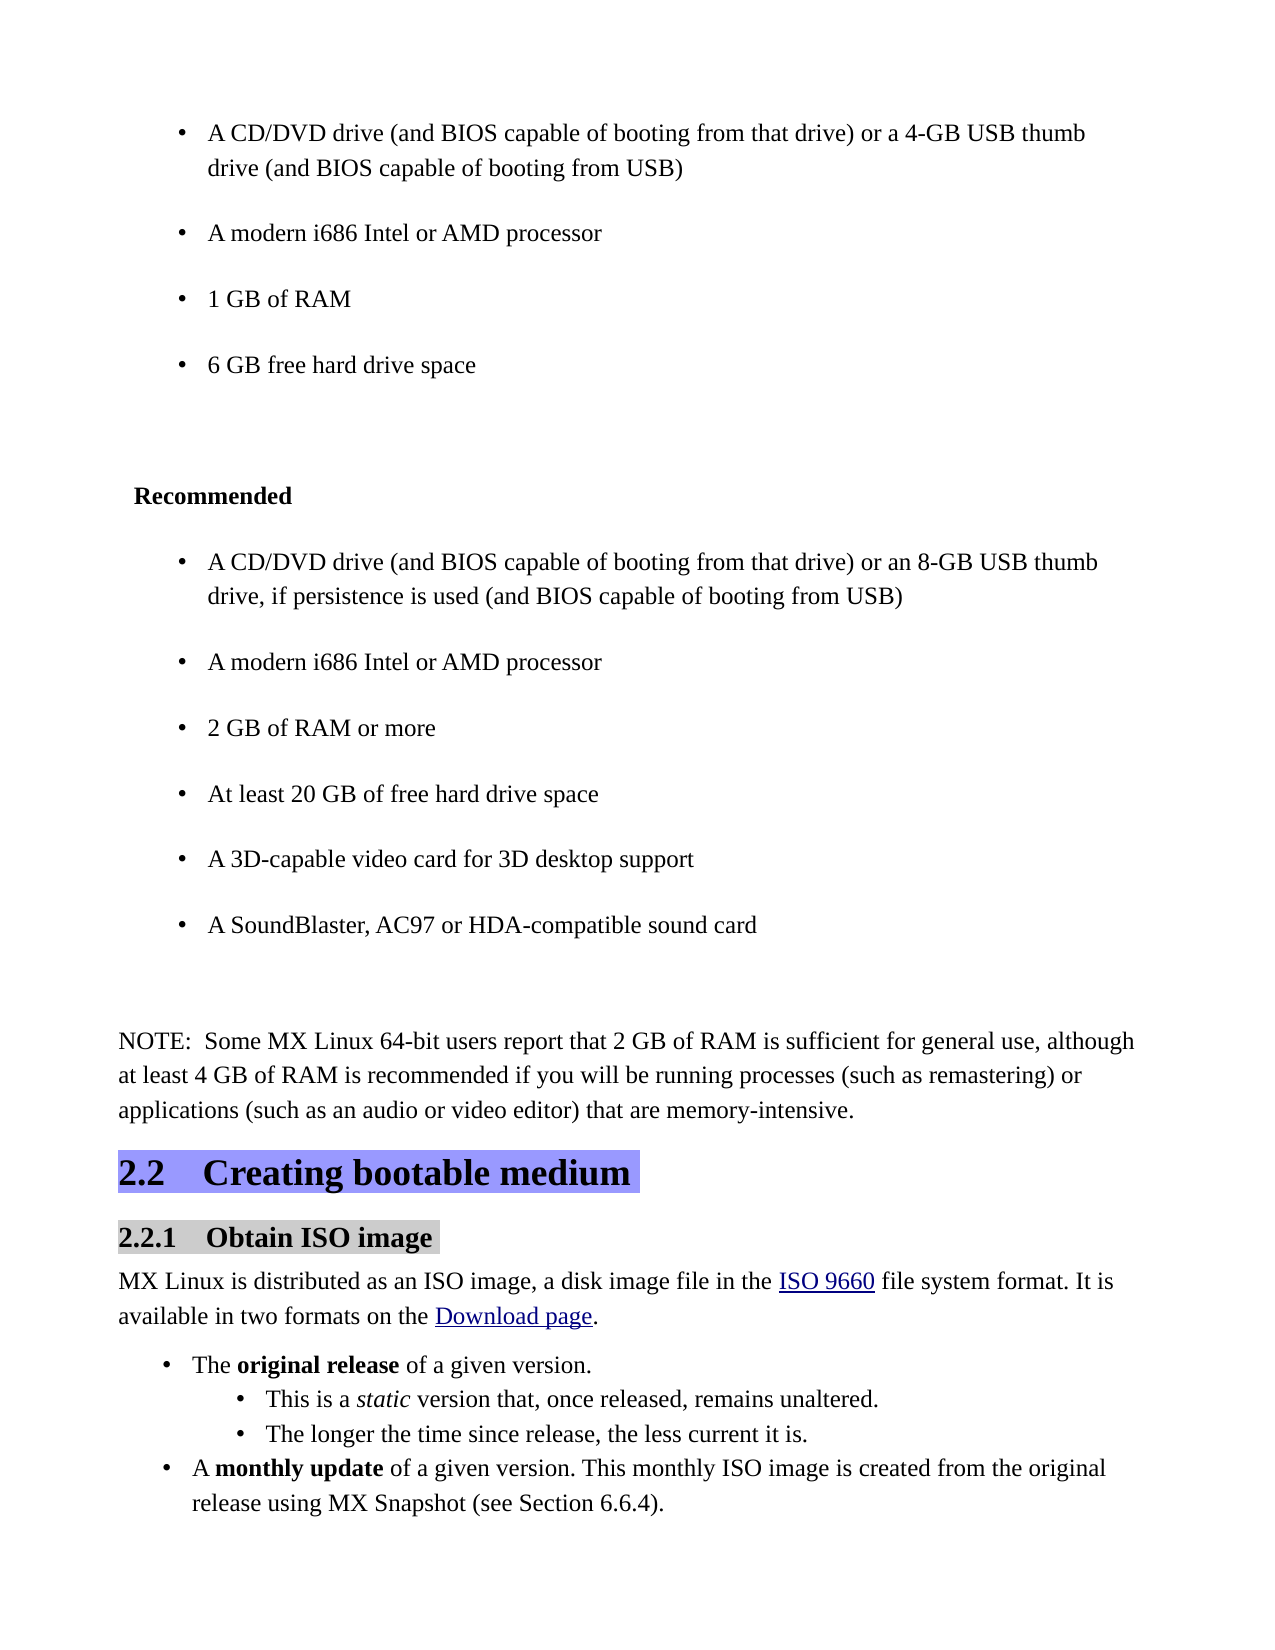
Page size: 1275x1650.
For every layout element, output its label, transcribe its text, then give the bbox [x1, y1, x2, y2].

text MX Linux is distributed as an ISO image, a disk image file in the ISO 9660 file system format. It is available in two formats on the Download page. [118, 1266, 1157, 1330]
list 1 GB of RAM [178, 284, 1141, 313]
list A monthly update of a given version. This monthly ISO image is created from the original release using MX Snapshot (see Section 6.6.4). [162, 1453, 1157, 1517]
list The original release of a given version. [162, 1350, 1157, 1379]
list A modern i686 Intel or AMD processor [178, 218, 1141, 247]
list 2 GB of RAM or more [178, 713, 1141, 742]
list The longer the time since release, the less current it is. [236, 1419, 1157, 1448]
list At least 20 GB of free hard drive space [178, 779, 1141, 807]
list A 3D-capable video card for 3D desktop support [178, 844, 1141, 873]
list A CD/DVD drive (and BIOS capable of booting from that drive) or an 8-GB USB thumb drive, if persistence is used (and BIOS capable of booting from USB) [178, 547, 1141, 610]
text NOTE: Some MX Linux 64-bit users report that 2 GB of RAM is sufficient for general use, although at least 4 GB of RAM is recommended if you will be running processes (such as remastering) or applications (such as an audio or video editor) that are memory-intensive. [118, 1026, 1157, 1124]
list A SoundBlaster, AC97 or HDA-compatible sound card [178, 910, 1141, 939]
list This is a static version that, once released, remains unaltered. [236, 1384, 1157, 1413]
text Recommended [134, 481, 1141, 510]
list A modern i686 Intel or AMD processor [178, 647, 1141, 676]
subtitle 2.2.1 Obtain ISO image [440, 1220, 1157, 1254]
list A CD/DVD drive (and BIOS capable of booting from that drive) or a 4-GB USB thumb drive (and BIOS capable of booting from USB) [178, 118, 1141, 181]
subtitle 2.2 Creating bootable medium [640, 1150, 1157, 1193]
list 6 GB free hard drive space [178, 350, 1141, 378]
